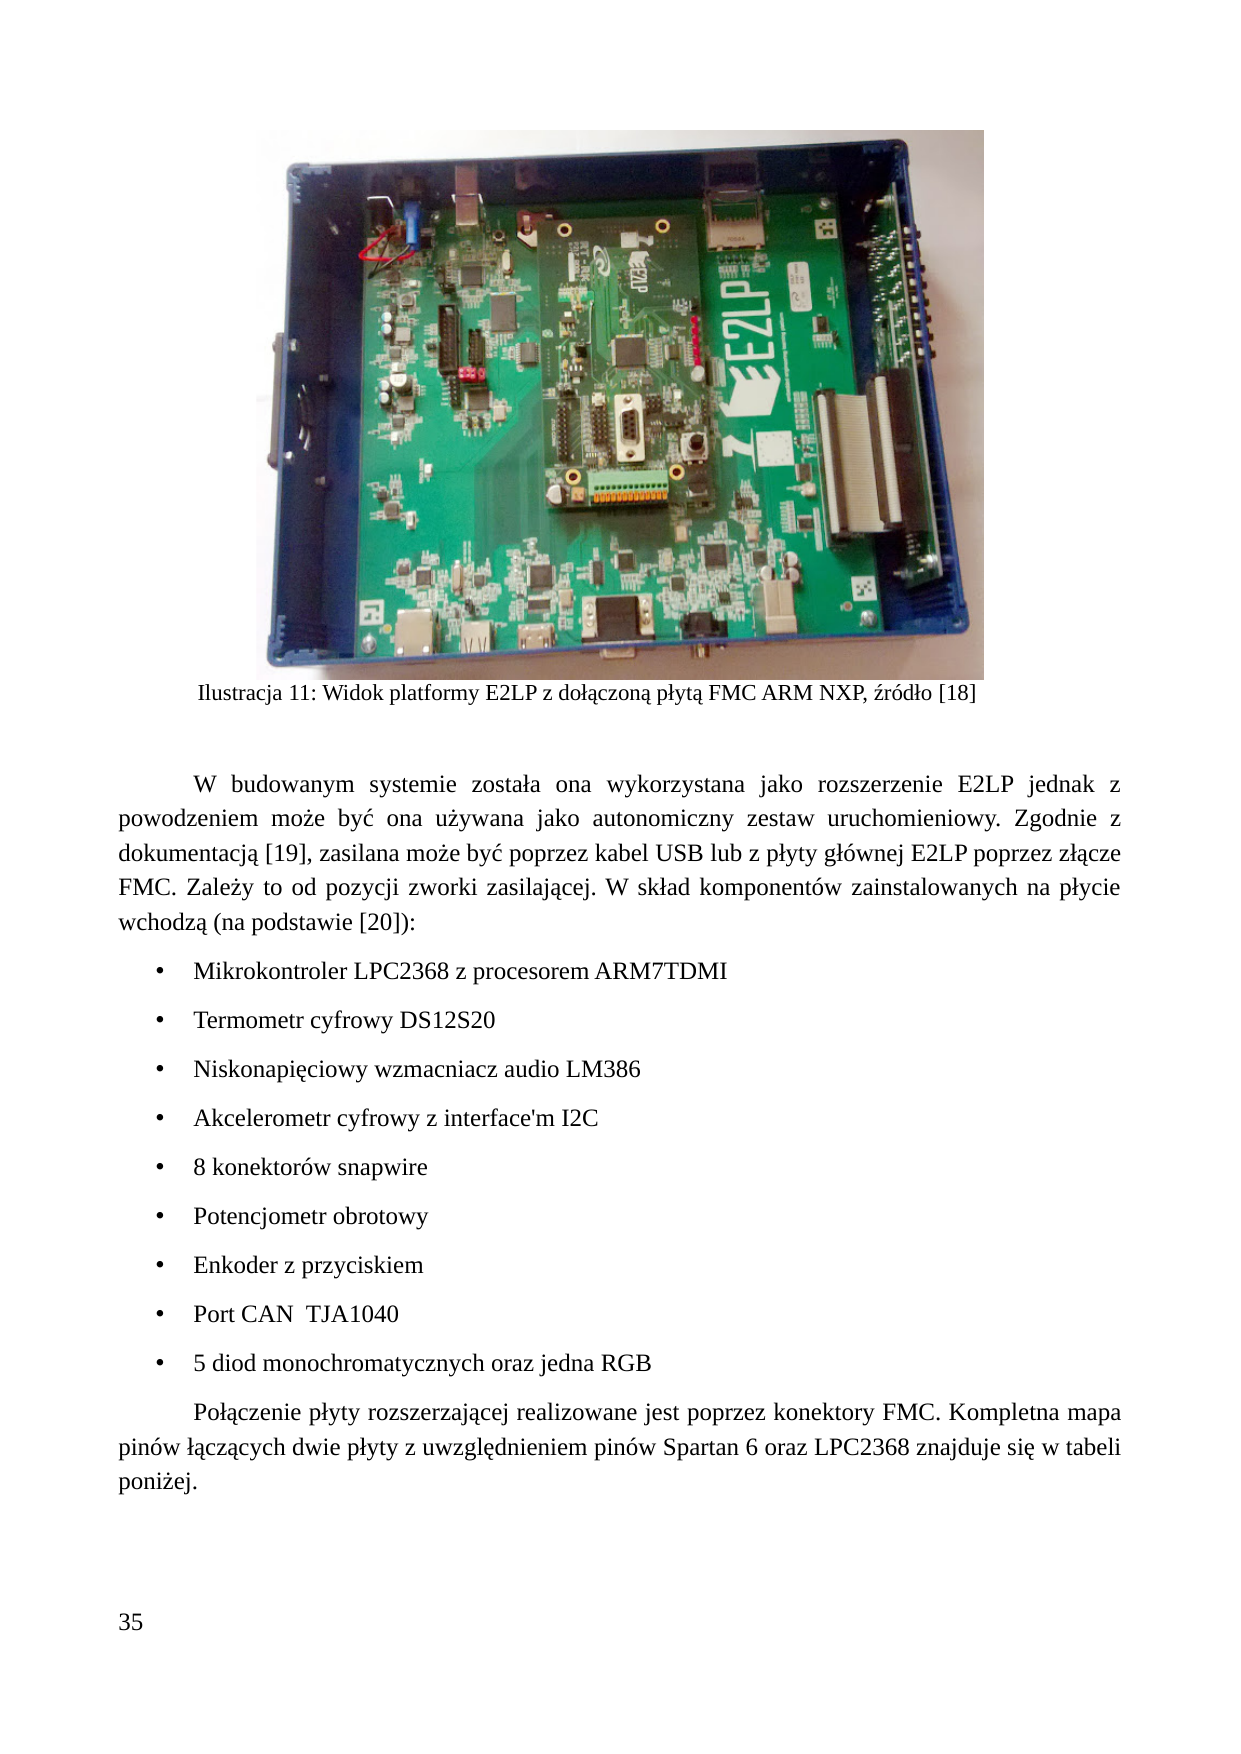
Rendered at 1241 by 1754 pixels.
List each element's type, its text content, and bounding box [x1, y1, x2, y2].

text Ilustracja 11: Widok platformy E2LP z dołączoną płytą FMC ARM NXP, źródło [18] [197, 131, 1043, 706]
list 5 diod monochromatycznych oraz jedna RGB [156, 1348, 1122, 1377]
list Niskonapięciowy wzmacniacz audio LM386 [156, 1054, 1122, 1083]
list Termometr cyfrowy DS12S20 [156, 1005, 1122, 1034]
list 8 konektorów snapwire [156, 1152, 1122, 1181]
text W budowanym systemie została ona wykorzystana jako rozszerzenie E2LP jednak z powodzeniem może być ona używana jako autonomiczny zestaw uruchomieniowy. Zgodnie z dokumentacją [19], zasilana może być poprzez kabel USB lub z płyty głównej E2LP poprzez złącze FMC. Zależy to od pozycji zworki zasilającej. W skład komponentów zainstalowanych na płycie wchodzą (na podstawie [20]): [118, 769, 1122, 936]
picture [256, 130, 984, 680]
text Połączenie płyty rozszerzającej realizowane jest poprzez konektory FMC. Kompletna mapa pinów łączących dwie płyty z uwzględnieniem pinów Spartan 6 oraz LPC2368 znajduje się w tabeli poniżej. [118, 1397, 1122, 1495]
list Akcelerometr cyfrowy z interface'm I2C [156, 1103, 1122, 1132]
list Potencjometr obrotowy [156, 1201, 1122, 1230]
list Mikrokontroler LPC2368 z procesorem ARM7TDMI [156, 956, 1122, 985]
list Enkoder z przyciskiem [156, 1250, 1122, 1279]
list Port CAN TJA1040 [156, 1299, 1122, 1328]
